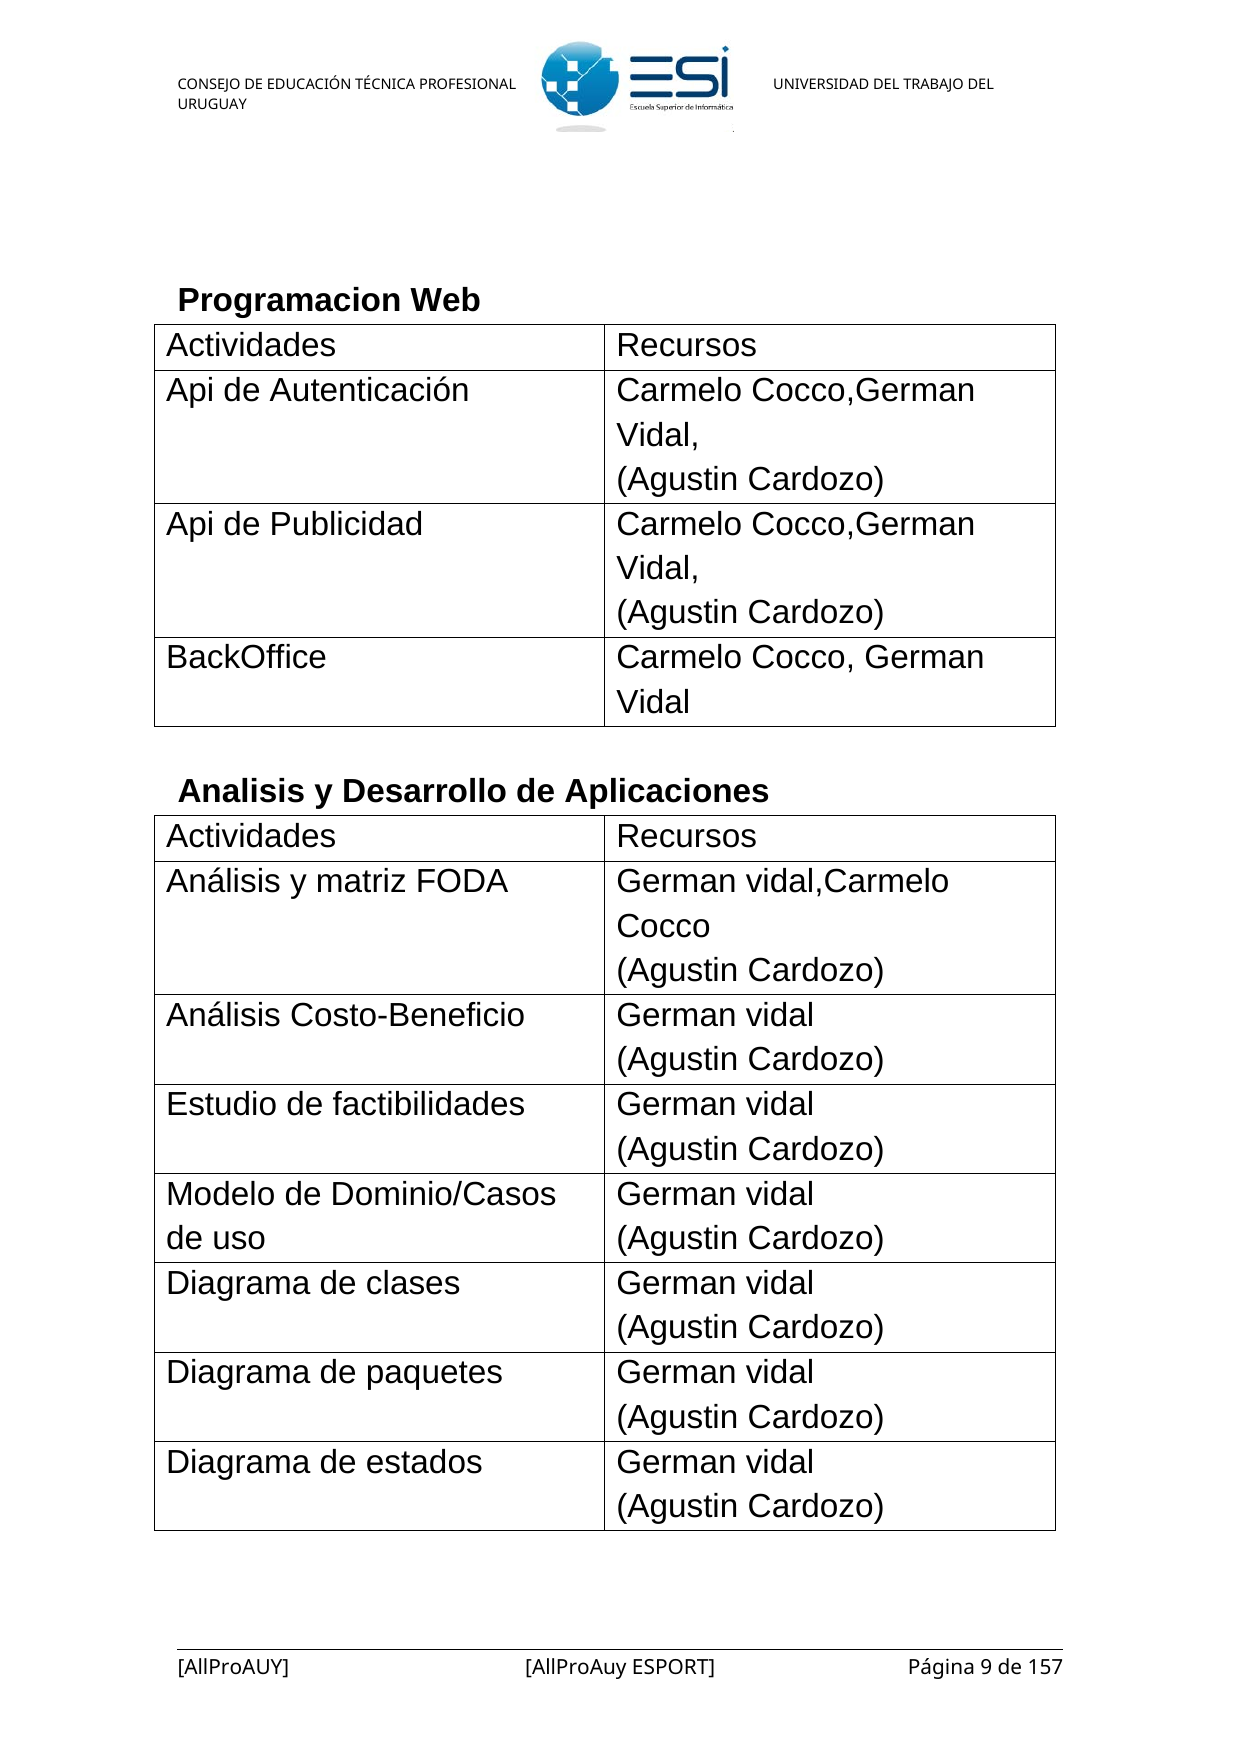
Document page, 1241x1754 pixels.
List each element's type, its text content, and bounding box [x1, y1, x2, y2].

table_cell BackOffice [155, 638, 604, 726]
table_header Recursos [605, 816, 1055, 861]
table_cell Diagrama de clases [155, 1263, 604, 1352]
table_cell Diagrama de estados [155, 1442, 604, 1530]
table_cell Carmelo Cocco, German Vidal [605, 638, 1055, 726]
table_cell German vidal (Agustin Cardozo) [605, 1353, 1055, 1441]
table_cell Análisis y matriz FODA [155, 862, 604, 994]
picture [534, 39, 734, 132]
table_cell Api de Publicidad [155, 504, 604, 637]
table_cell German vidal (Agustin Cardozo) [605, 1085, 1055, 1173]
table_header Actividades [155, 816, 604, 861]
table_cell Api de Autenticación [155, 371, 604, 503]
text Analisis y Desarrollo de Aplicaciones [177, 771, 1063, 809]
table_cell German vidal (Agustin Cardozo) [605, 1174, 1055, 1262]
table_cell Carmelo Cocco,German Vidal, (Agustin Cardozo) [605, 504, 1055, 637]
table_header Actividades [155, 325, 604, 369]
table_cell Modelo de Dominio/Casos de uso [155, 1174, 604, 1262]
table_header Recursos [605, 325, 1055, 369]
table_cell German vidal (Agustin Cardozo) [605, 995, 1055, 1083]
table_cell German vidal,Carmelo Cocco (Agustin Cardozo) [605, 862, 1055, 994]
table_cell Estudio de factibilidades [155, 1085, 604, 1173]
table_cell German vidal (Agustin Cardozo) [605, 1442, 1055, 1530]
table_cell Diagrama de paquetes [155, 1353, 604, 1441]
table_cell German vidal (Agustin Cardozo) [605, 1263, 1055, 1352]
table_cell Análisis Costo-Beneficio [155, 995, 604, 1083]
text Programacion Web [177, 280, 1063, 318]
table_cell Carmelo Cocco,German Vidal, (Agustin Cardozo) [605, 371, 1055, 503]
